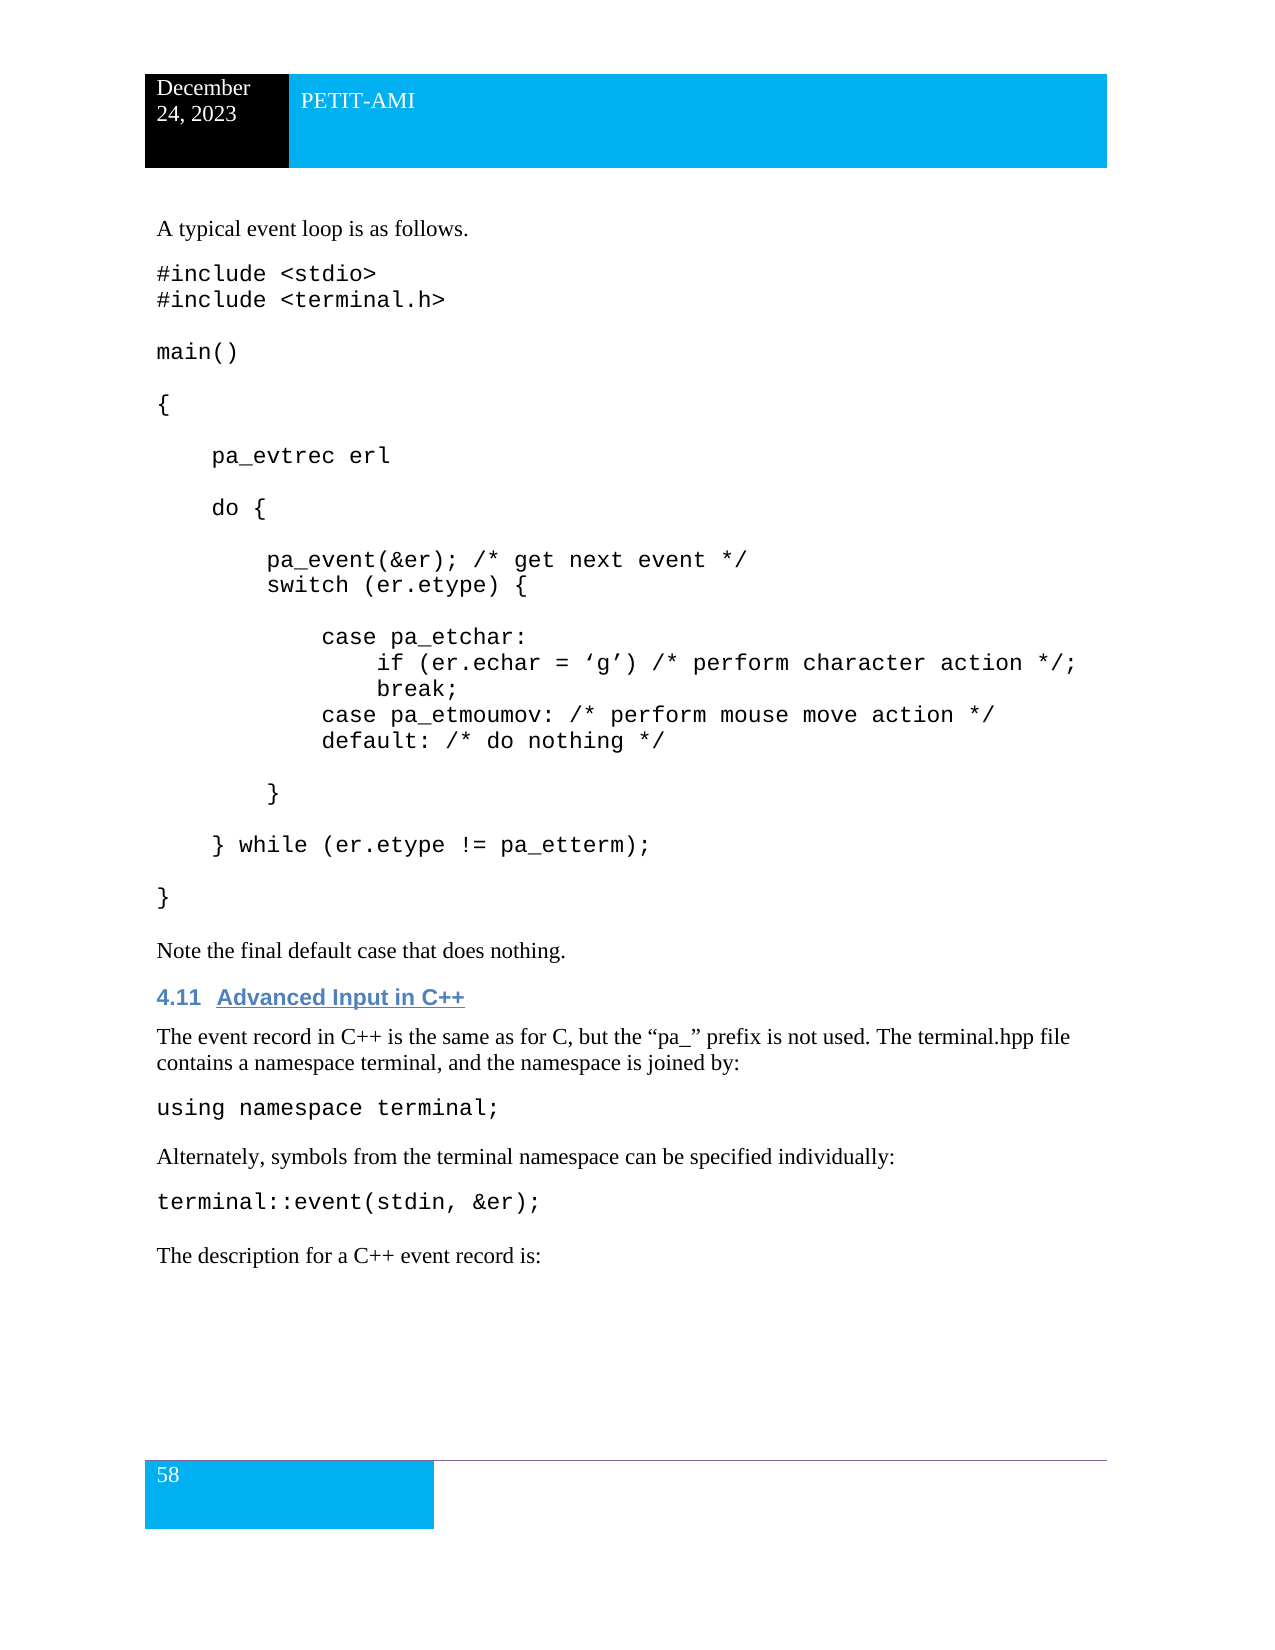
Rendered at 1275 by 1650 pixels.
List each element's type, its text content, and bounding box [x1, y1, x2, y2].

text Alternately, symbols from the terminal namespace can be specified individually: [156, 1143, 1118, 1170]
text pa_event(&er); /* get next event */ [156, 548, 1118, 574]
text default: /* do nothing */ [156, 729, 1118, 755]
text A typical event loop is as follows. [156, 215, 1118, 242]
text } while (er.etype != pa_etterm); [156, 833, 1118, 859]
text #include <terminal.h> [156, 288, 1118, 314]
subtitle Advanced Input in C++ [156, 984, 1118, 1011]
text main() [156, 340, 1118, 366]
text Note the final default case that does nothing. [156, 937, 1118, 963]
text terminal::event(stdin, &er); [156, 1191, 1118, 1216]
text switch (er.etype) { [156, 574, 1118, 600]
text if (er.echar = ‘g’) /* perform character action */; [156, 652, 1118, 678]
text #include <stdio> [156, 263, 1118, 288]
text { [156, 392, 1118, 418]
text using namespace terminal; [156, 1097, 1118, 1122]
text pa_evtrec erl [156, 444, 1118, 470]
text break; [156, 678, 1118, 703]
text } [156, 781, 1118, 807]
text case pa_etmoumov: /* perform mouse move action */ [156, 703, 1118, 729]
text The event record in C++ is the same as for C, but the “pa_” prefix is not used. The terminal.hpp file contains a namespace terminal, and the namespace is joined by: [156, 1023, 1118, 1076]
text } [156, 885, 1118, 911]
text do { [156, 496, 1118, 522]
text case pa_etchar: [156, 626, 1118, 652]
text The description for a C++ event record is: [156, 1242, 1118, 1269]
